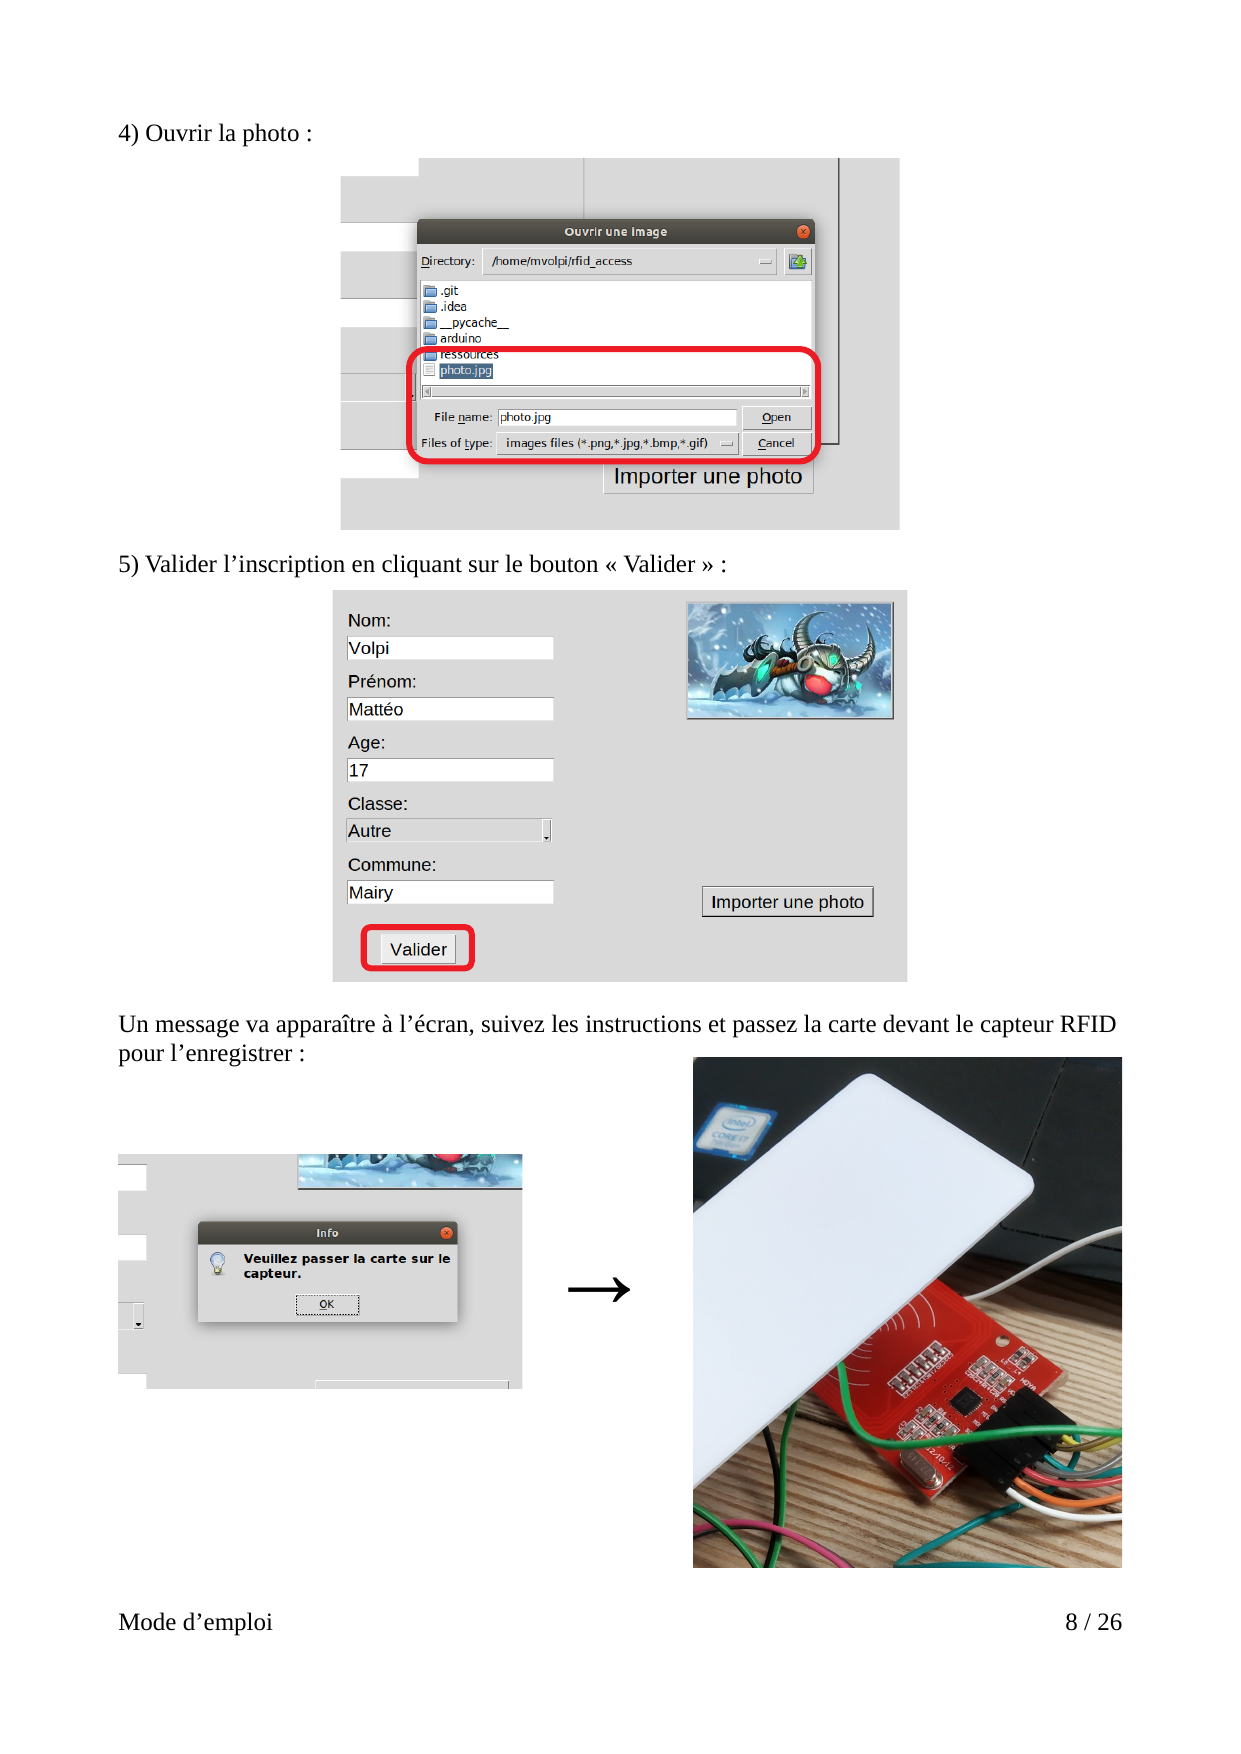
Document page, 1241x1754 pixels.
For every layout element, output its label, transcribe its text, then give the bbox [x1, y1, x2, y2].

text 4) Ouvrir la photo : [118, 118, 1122, 147]
picture [430, 457, 817, 530]
text 5) Valider l’inscription en cliquant sur le bouton « Valider » : [118, 549, 1122, 578]
picture [332, 590, 743, 982]
picture [430, 158, 817, 353]
text [118, 1211, 198, 1331]
picture [430, 353, 815, 458]
text → [434, 1211, 1122, 1331]
picture [198, 1154, 434, 1389]
picture [693, 1070, 1123, 1246]
text Un message va apparaître à l’écran, suivez les instructions et passez la carte devant le capteur RFID pour l’enregistrer : [118, 1009, 1122, 1067]
